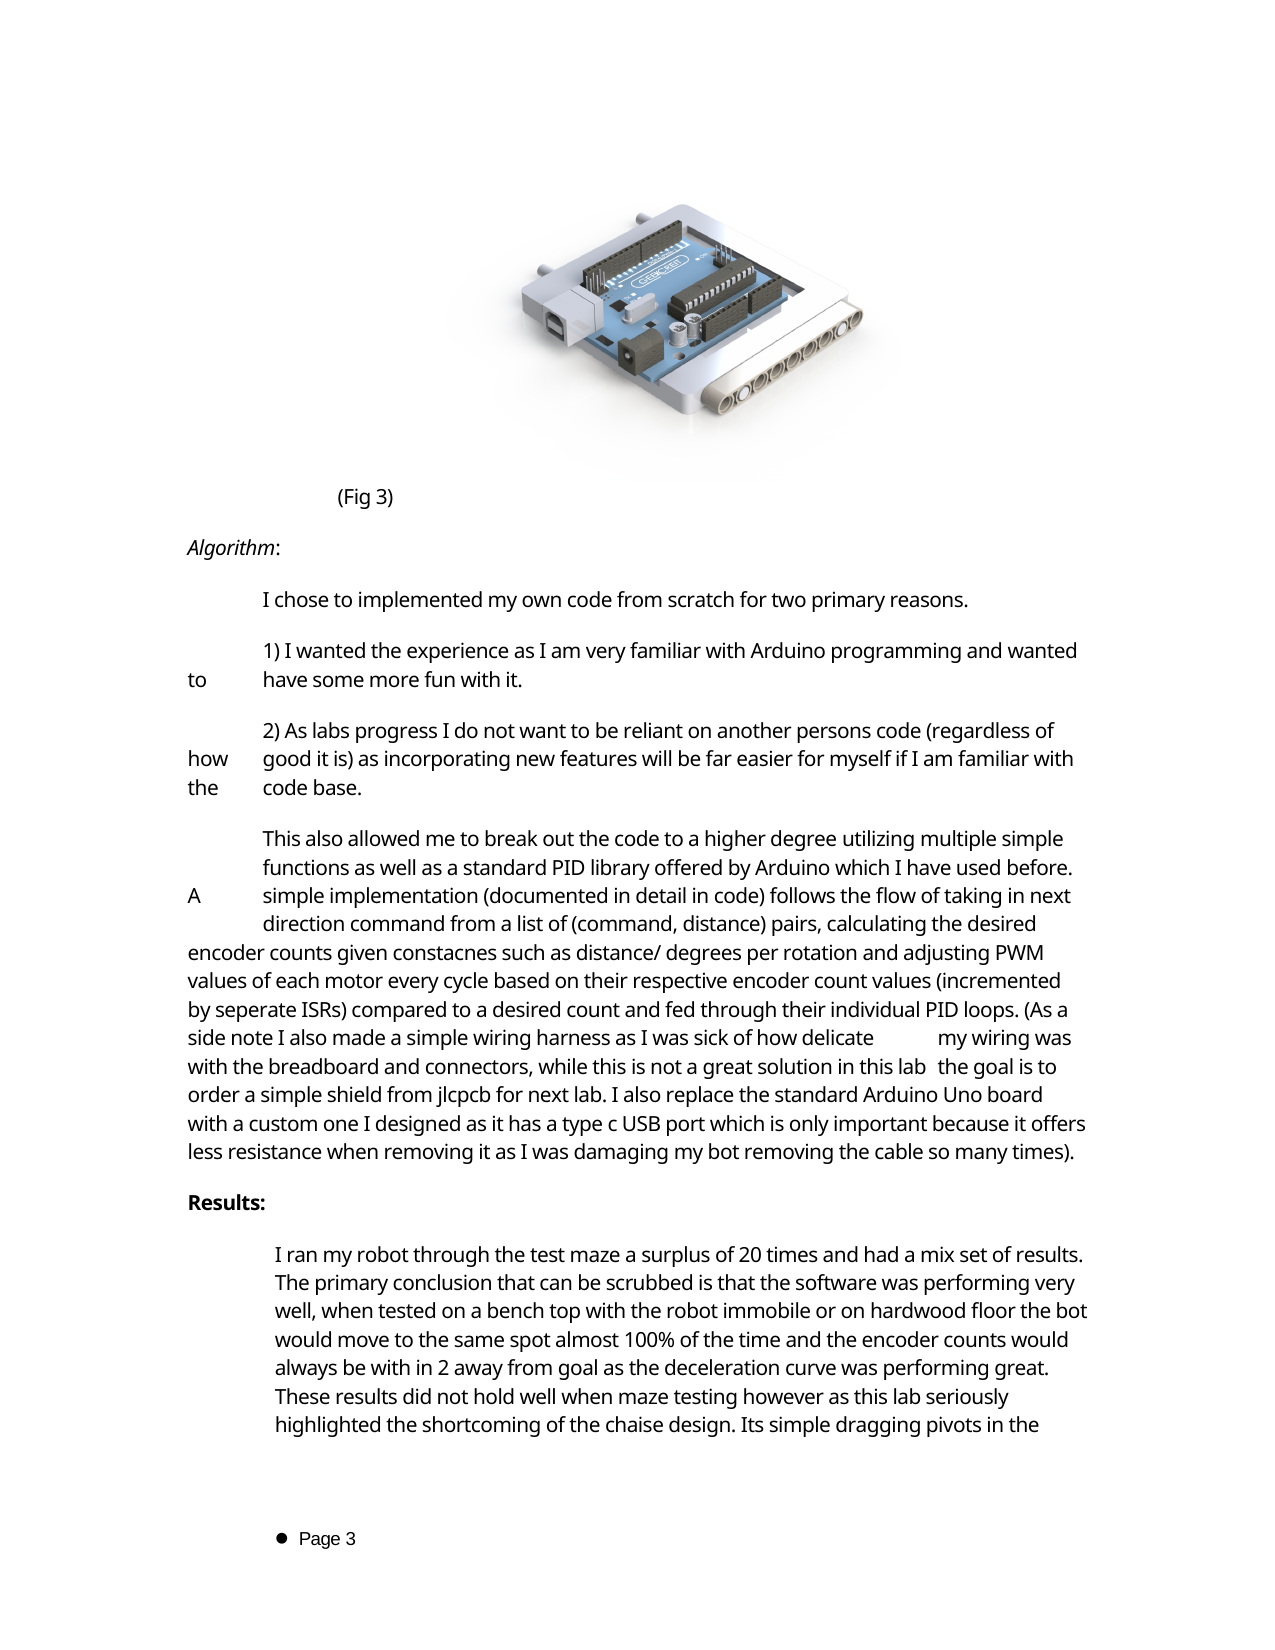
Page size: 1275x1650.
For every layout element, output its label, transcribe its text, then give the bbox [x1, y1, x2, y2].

text I chose to implemented my own code from scratch for two primary reasons. [187, 585, 1087, 613]
text 2) As labs progress I do not want to be reliant on another persons code (regardless of how good it is) as incorporating new features will be far easier for myself if I am familiar with the code base. [187, 716, 1087, 801]
text I ran my robot through the test maze a surplus of 20 times and had a mix set of results. The primary conclusion that can be scrubbed is that the software was performing very well, when tested on a bench top with the robot immobile or on hardwood floor the bot would move to the same spot almost 100% of the time and the encoder counts would always be with in 2 away from goal as the deceleration curve was performing great. These results did not hold well when maze testing however as this lab seriously highlighted the shortcoming of the chaise design. Its simple dragging pivots in the [274, 1240, 1087, 1439]
text (Fig 3) [337, 105, 1087, 511]
text Results: [187, 1188, 1087, 1217]
text This also allowed me to break out the code to a higher degree utilizing multiple simple functions as well as a standard PID library offered by Arduino which I have used before. A simple implementation (documented in detail in code) follows the flow of taking in next direction command from a list of (command, distance) pairs, calculating the desired encoder counts given constacnes such as distance/ degrees per rotation and adjusting PWM values of each motor every cycle based on their respective encoder count values (incremented by seperate ISRs) compared to a desired count and fed through their individual PID loops. (As a side note I also made a simple wiring harness as I was sick of how delicate my wiring was with the breadboard and connectors, while this is not a great solution in this lab the goal is to order a simple shield from jlcpcb for next lab. I also replace the standard Arduino Uno board with a custom one I designed as it has a type c USB port which is only important because it offers less resistance when removing it as I was damaging my bot removing the cable so many times). [187, 824, 1087, 1166]
text 1) I wanted the experience as I am very familiar with Arduino programming and wanted to have some more fun with it. [187, 636, 1087, 693]
picture [345, 105, 1016, 483]
text Algorithm: [187, 533, 1087, 562]
